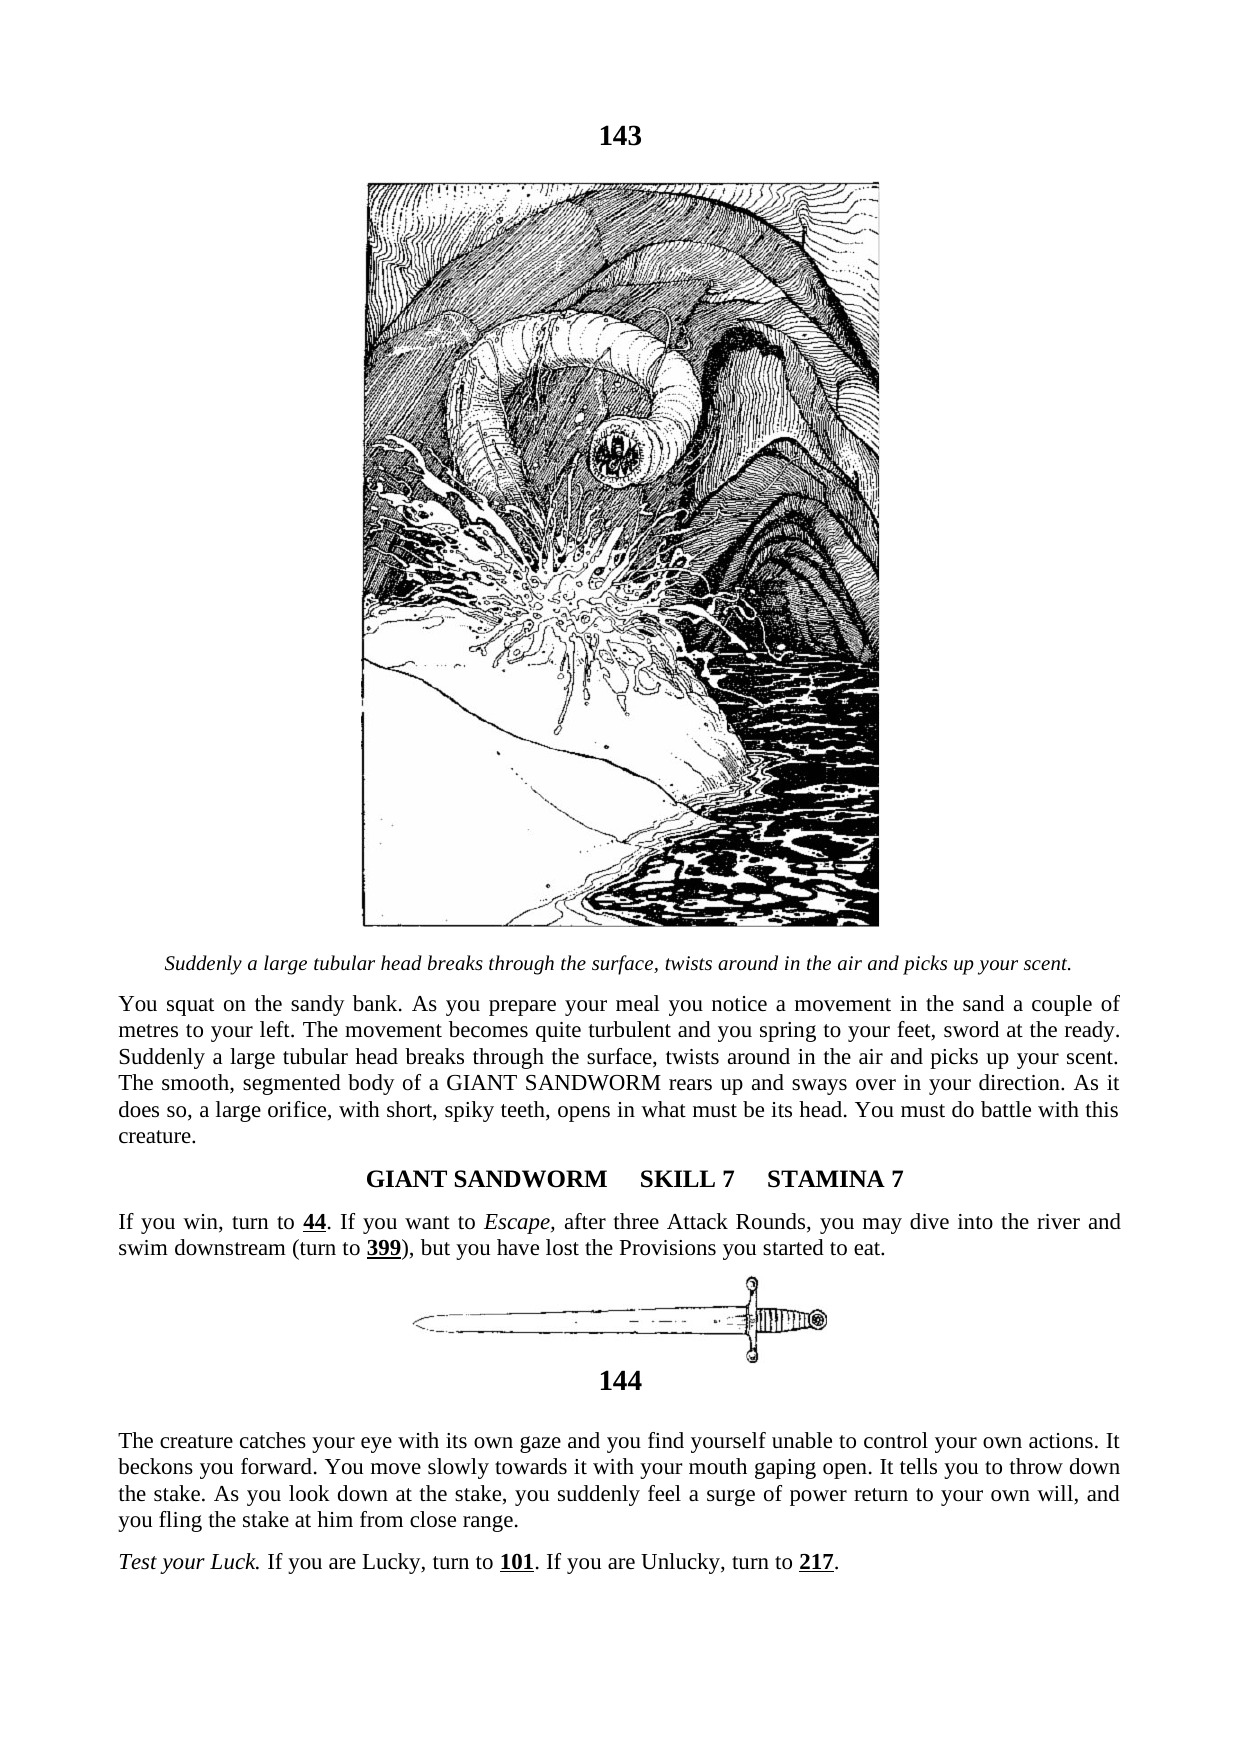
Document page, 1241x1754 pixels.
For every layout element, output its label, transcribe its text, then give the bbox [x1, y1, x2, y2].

picture [361, 181, 880, 927]
subtitle 143 [118, 118, 1122, 152]
picture [412, 1275, 828, 1364]
text Test your Luck. If you are Lucky, turn to 101. If you are Unlucky, turn to 217. [118, 1548, 1122, 1574]
text Suddenly a large tubular head breaks through the surface, twists around in the air and picks up your scent. [118, 181, 1122, 975]
subtitle 144 [118, 1300, 1122, 1397]
text You squat on the sandy bank. As you prepare your meal you notice a movement in the sand a couple of metres to your left. The movement becomes quite turbulent and you spring to your feet, sword at the ready. Suddenly a large tubular head breaks through the surface, twists around in the air and picks up your scent. The smooth, segmented body of a GIANT SANDWORM rears up and sways over in your direction. As it does so, a large orifice, with short, spiky teeth, opens in what must be its head. You must do battle with this creature. [118, 989, 1122, 1149]
text The creature catches your eye with its own gaze and you find yourself unable to control your own actions. It beckons you forward. You move slowly towards it with your mouth gaping open. It tells you to throw down the stake. As you look down at the stake, you suddenly feel a surge of power return to your own will, and you fling the stake at him from close range. [118, 1427, 1122, 1533]
text GIANT SANDWORM SKILL 7 STAMINA 7 [118, 1164, 1122, 1193]
text If you win, turn to 44. If you want to Escape, after three Attack Rounds, you may dive into the river and swim downstream (turn to 399), but you have lost the Provisions you started to eat. [118, 1208, 1122, 1261]
